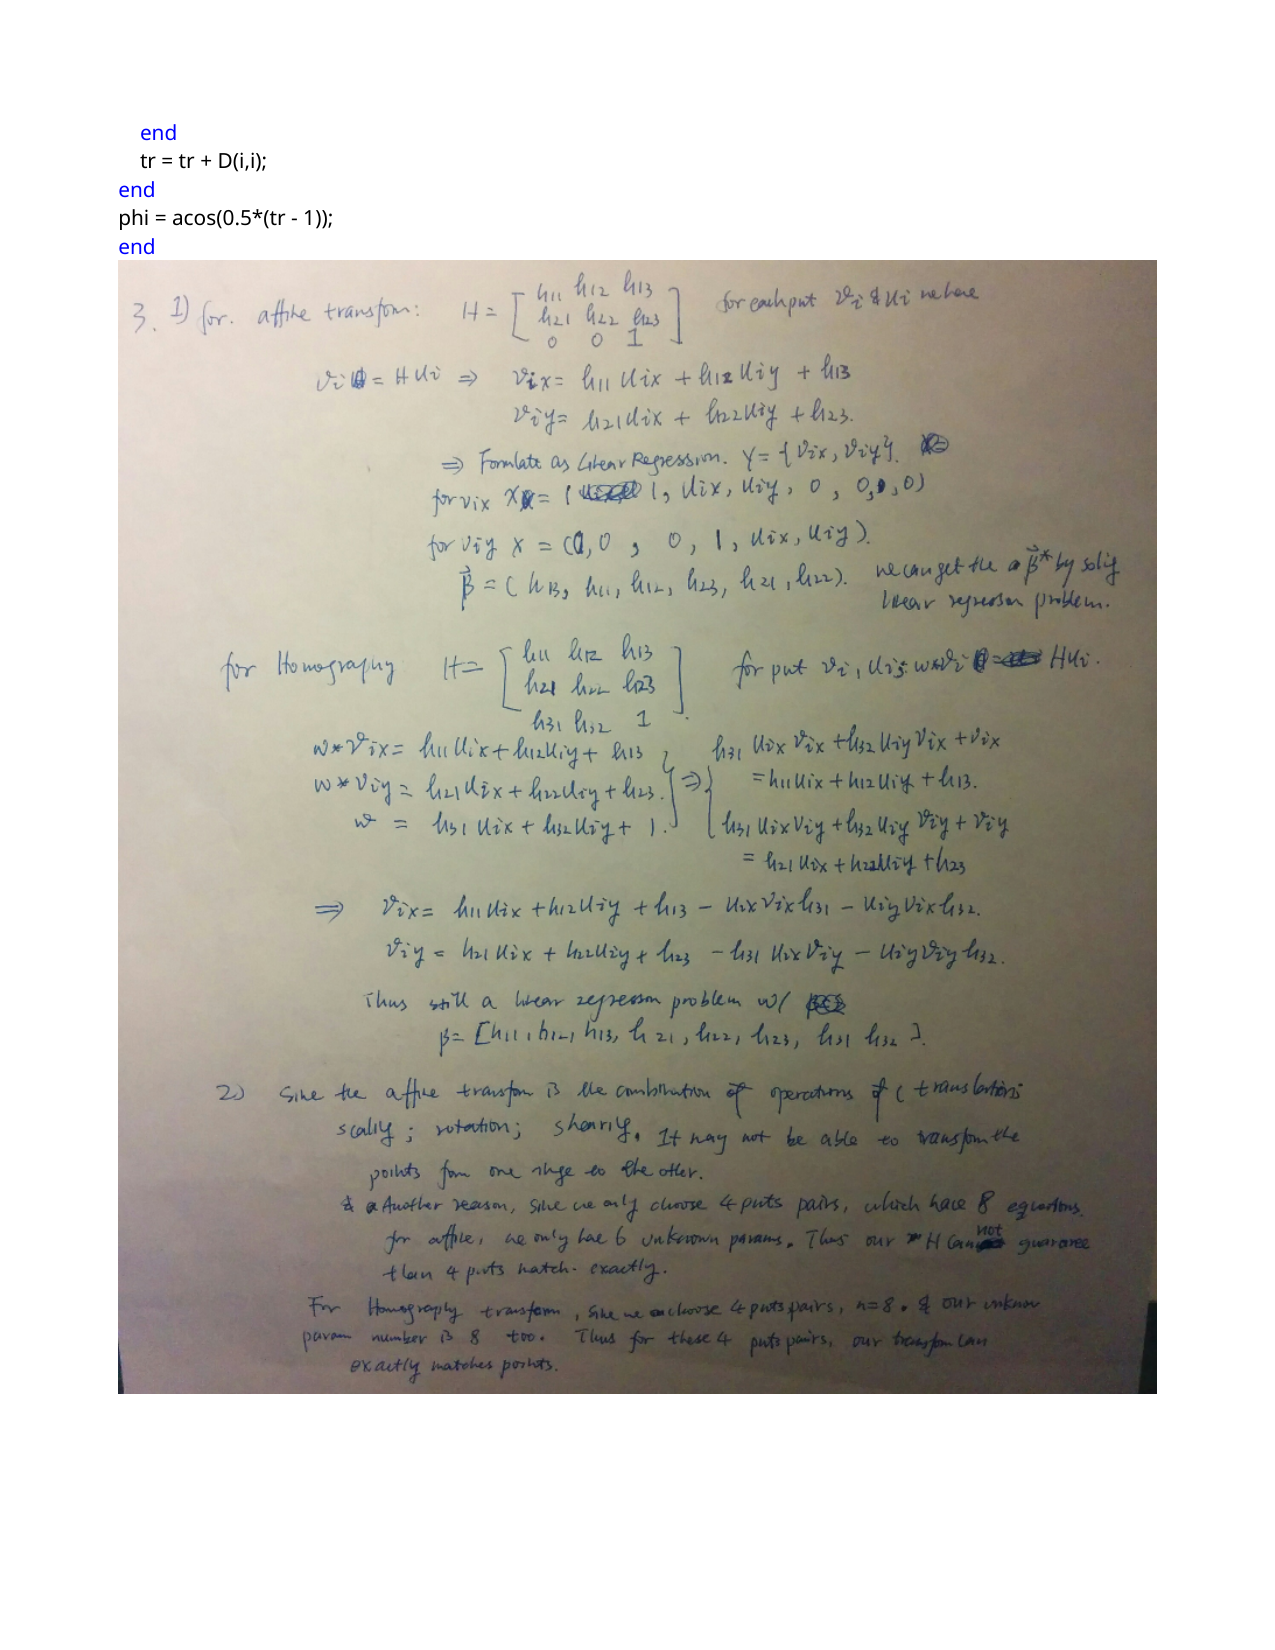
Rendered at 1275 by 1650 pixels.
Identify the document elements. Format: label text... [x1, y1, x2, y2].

text tr = tr + D(i,i); [118, 147, 1157, 175]
text phi = acos(0.5*(tr - 1)); [118, 203, 1157, 232]
text end [118, 175, 1157, 203]
picture [118, 260, 1157, 1394]
text end [118, 118, 1157, 147]
text end [118, 232, 1157, 260]
